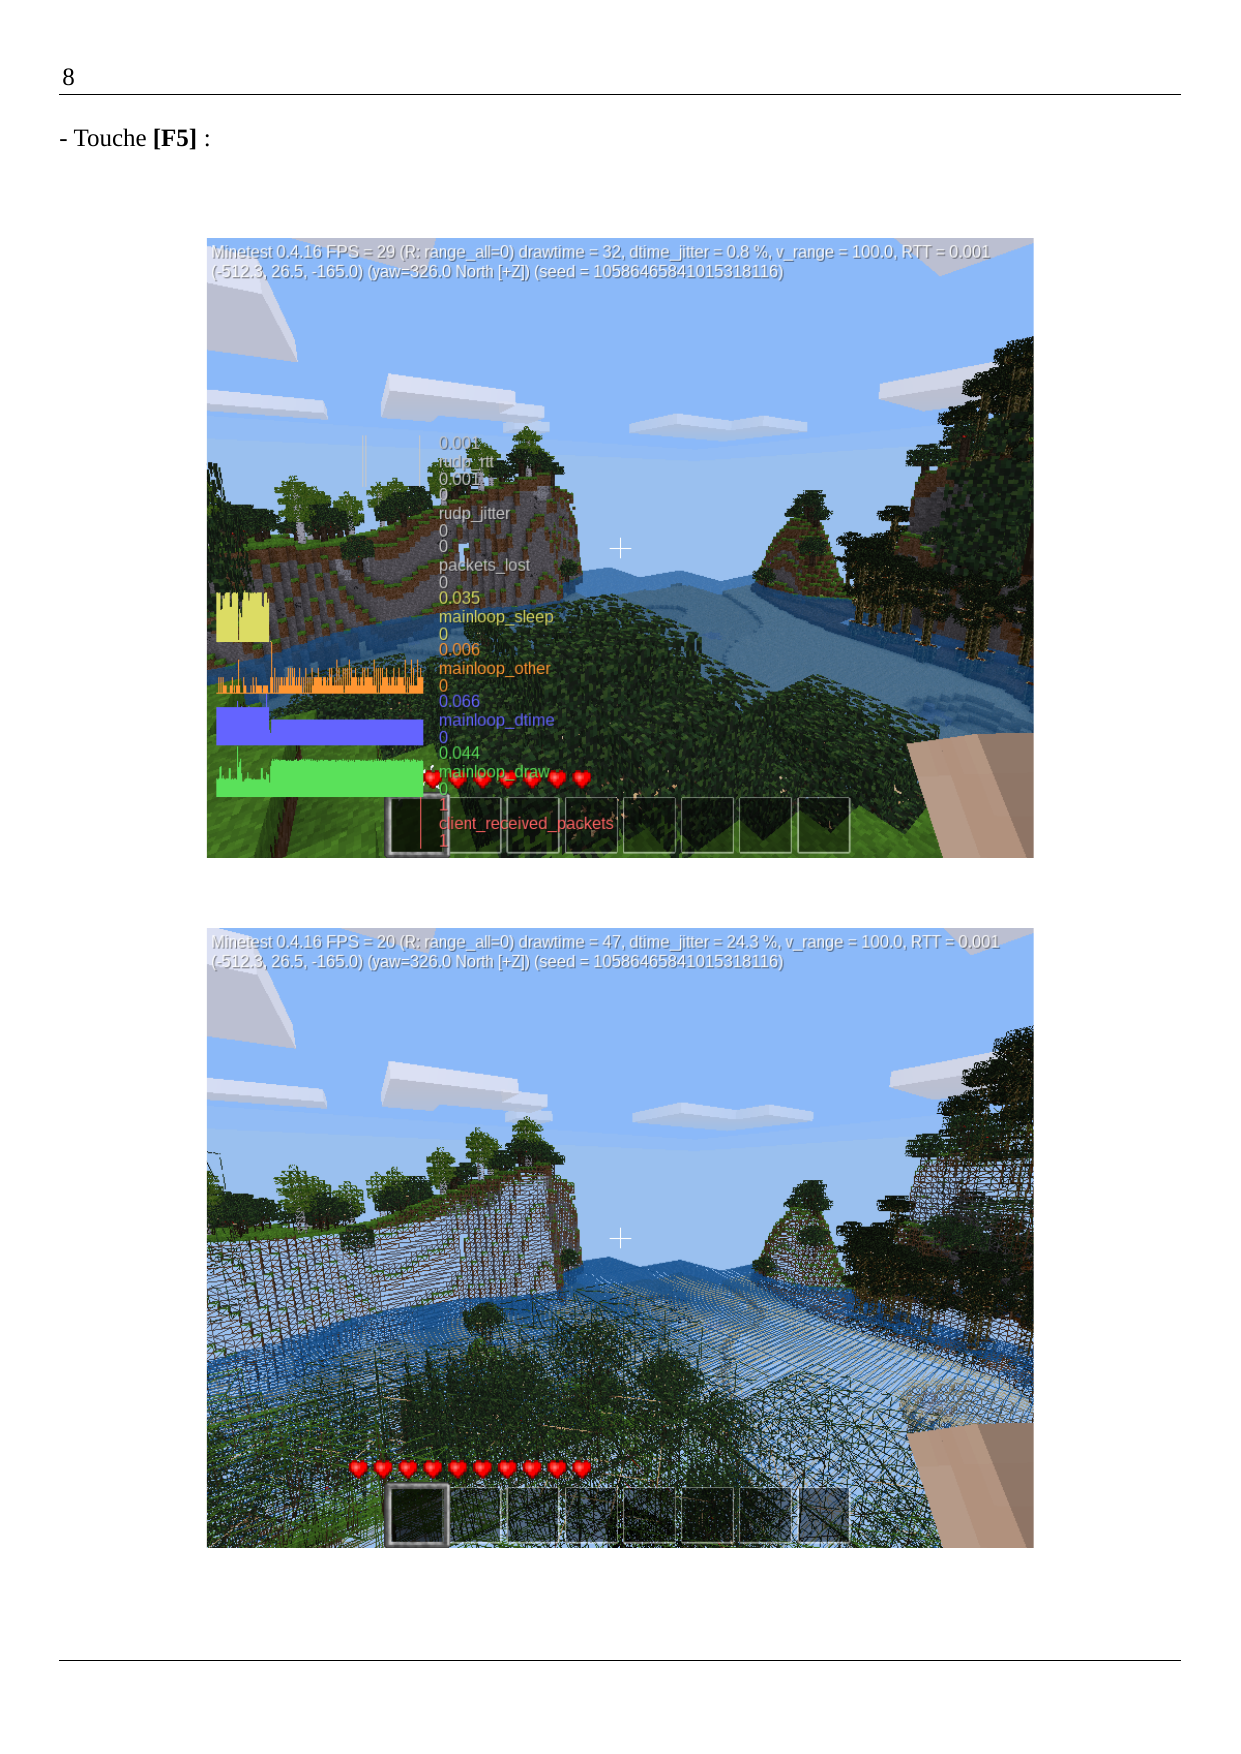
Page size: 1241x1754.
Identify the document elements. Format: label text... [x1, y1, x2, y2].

picture [206, 928, 1034, 1548]
subtitle - Touche [F5] : [59, 123, 1181, 152]
picture [206, 238, 1034, 858]
